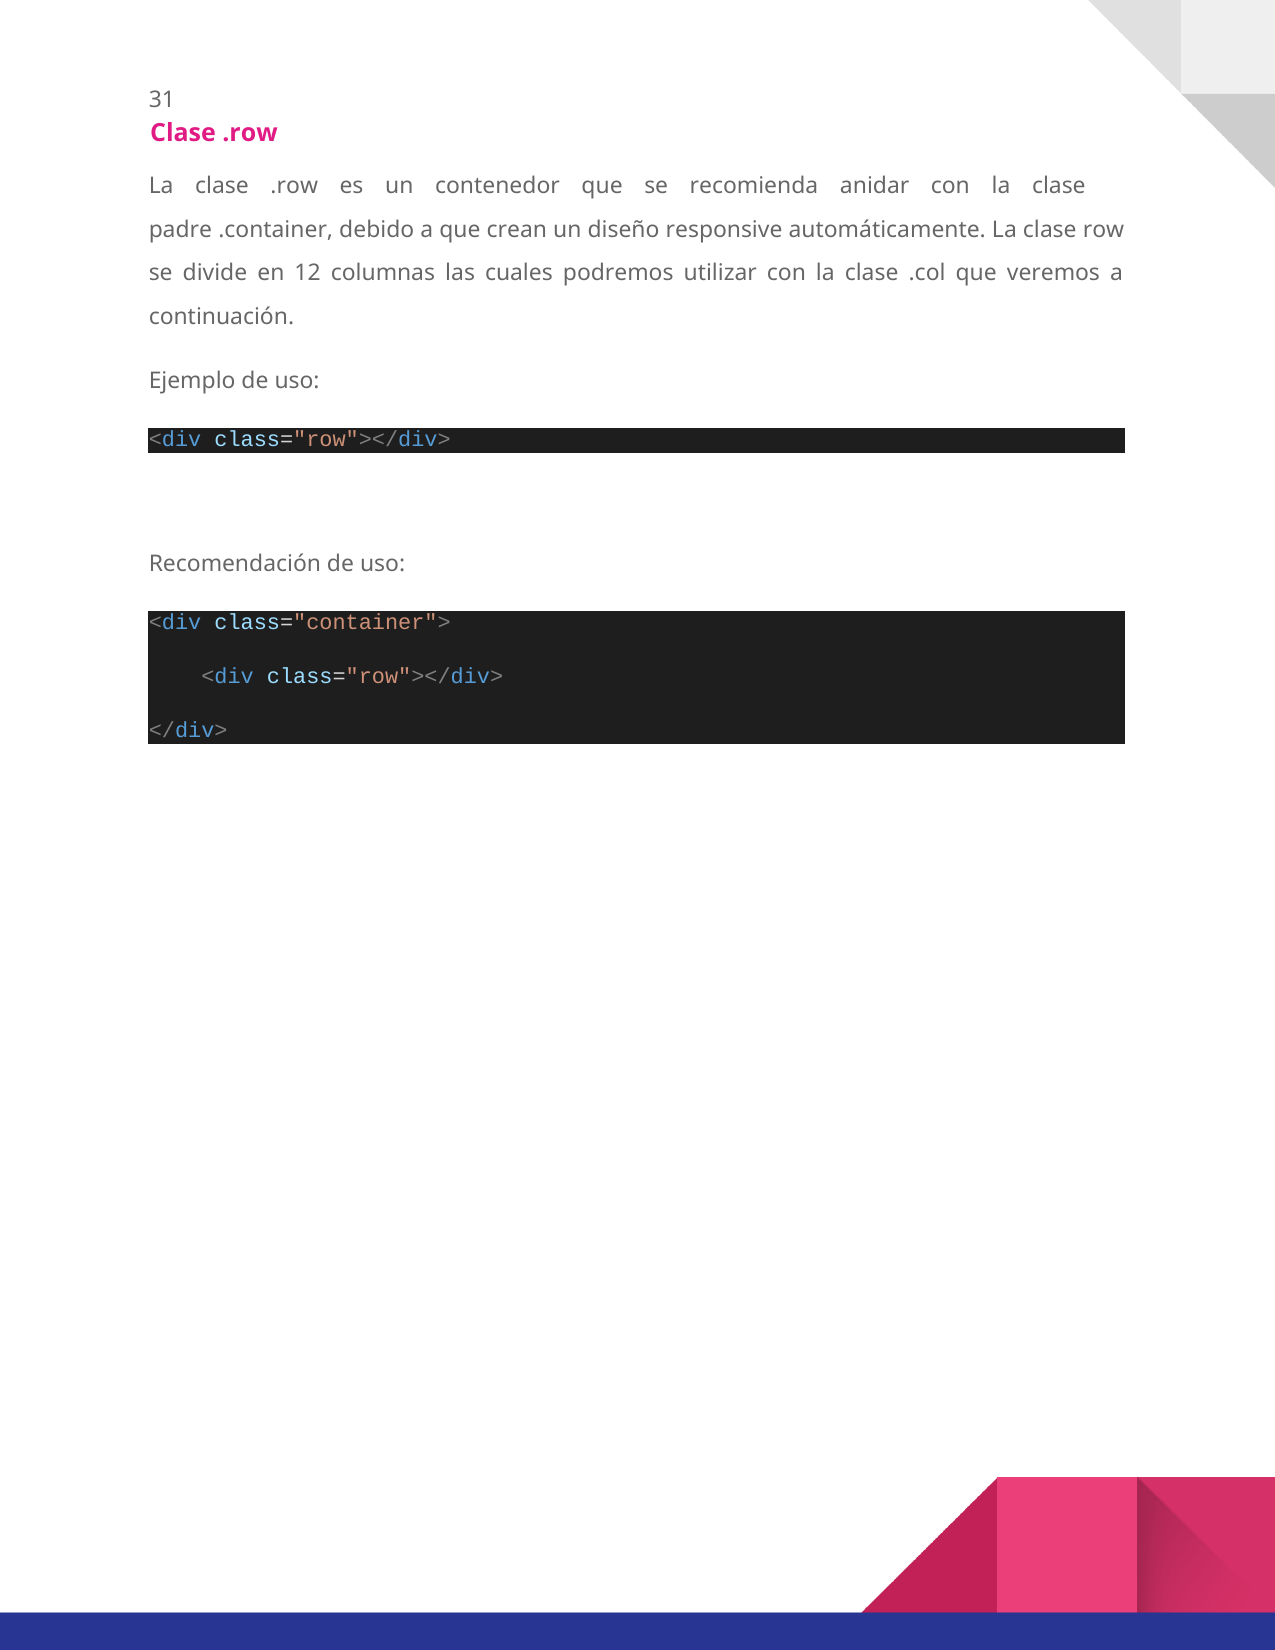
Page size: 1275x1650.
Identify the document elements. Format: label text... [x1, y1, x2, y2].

picture [1087, 0, 1275, 188]
subtitle Clase .row [150, 114, 1125, 149]
text </div> [148, 720, 1125, 744]
text La clase .row es un contenedor que se recomienda anidar con la clase padre .container, debido a que crean un diseño responsive automáticamente. La clase row se divide en 12 columnas las cuales podremos utilizar con la clase .col que veremos a continuación. [148, 169, 1125, 331]
text Ejemplo de uso: [148, 364, 1125, 395]
text <div class="row"></div> [148, 665, 1125, 690]
picture [0, 1475, 1275, 1650]
text <div class="row"></div> [148, 428, 1125, 453]
text <div class="container"> [148, 611, 1125, 636]
text Recomendación de uso: [148, 547, 1125, 578]
